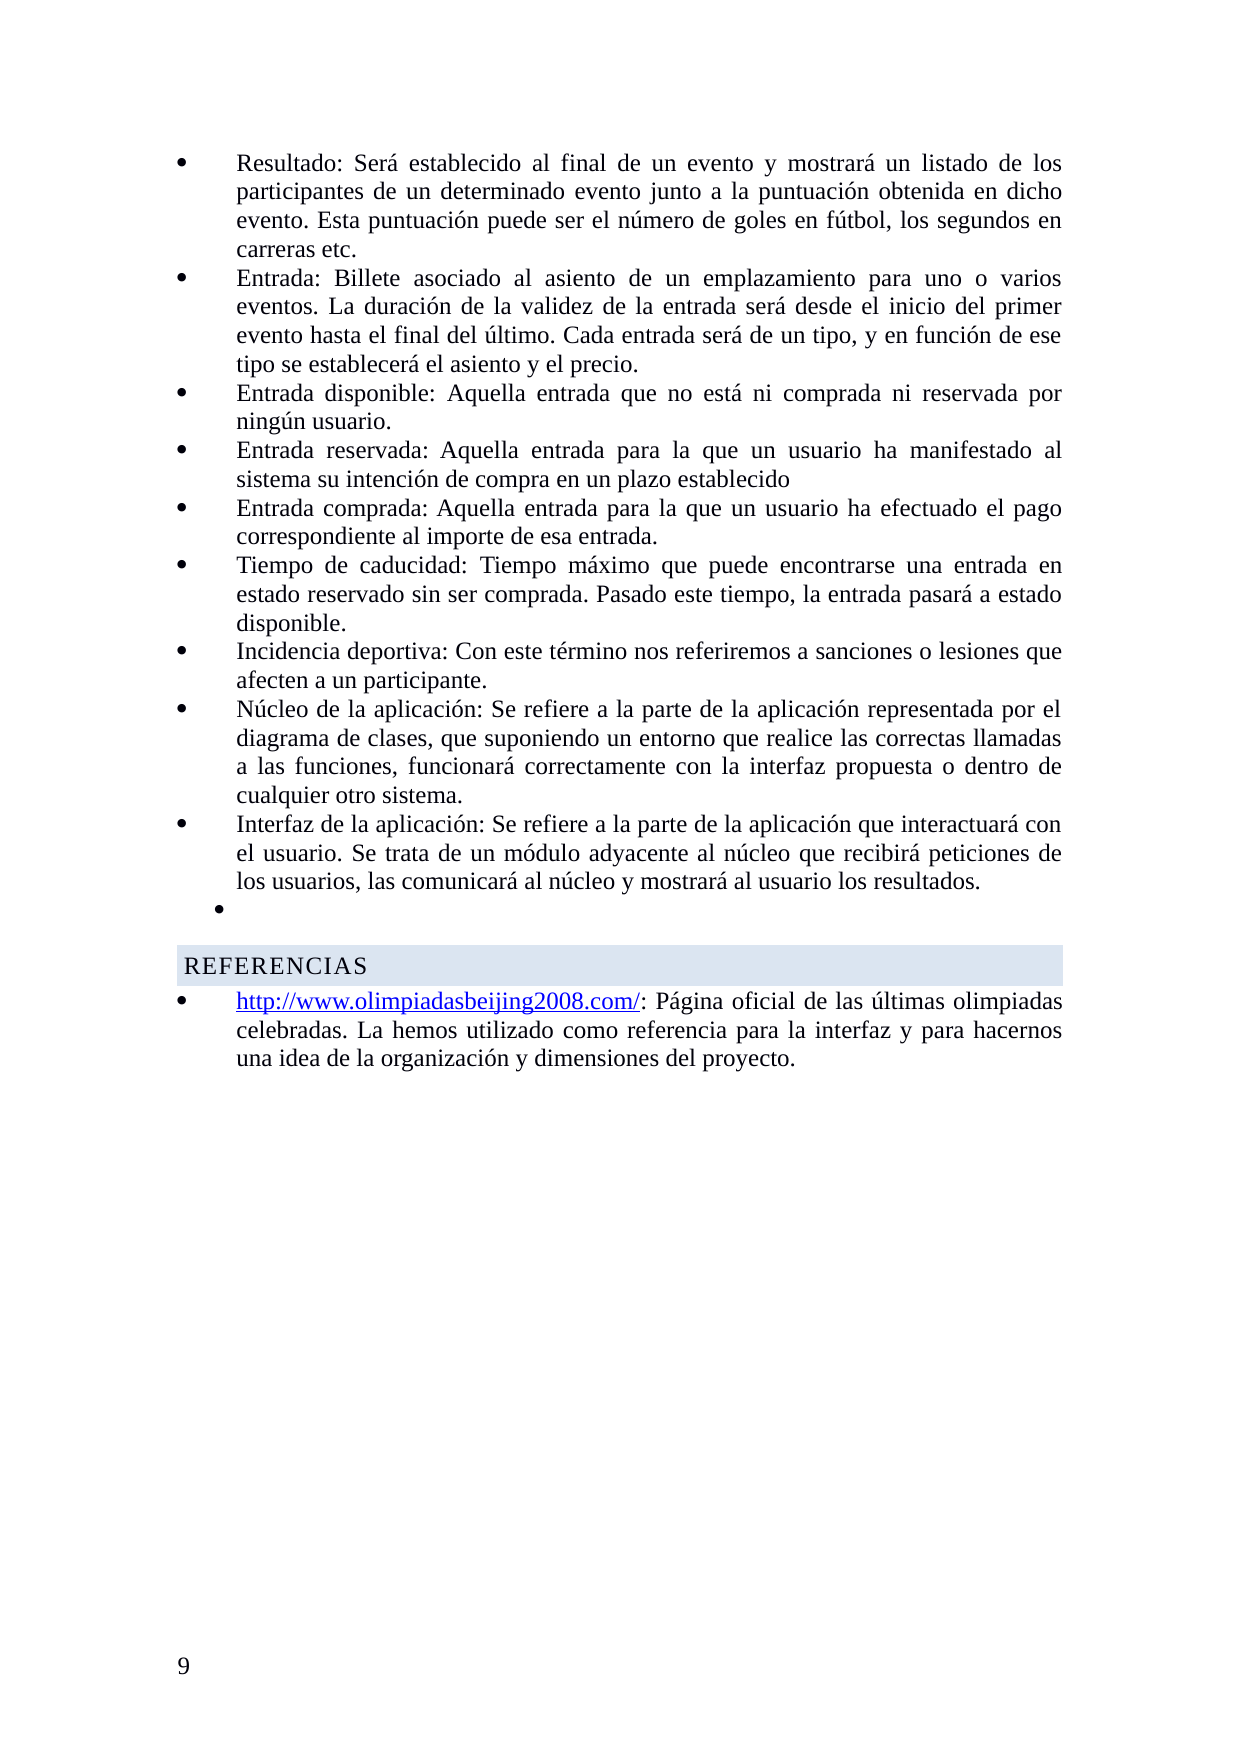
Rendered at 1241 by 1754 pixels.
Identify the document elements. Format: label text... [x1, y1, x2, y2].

list Entrada disponible: Aquella entrada que no está ni comprada ni reservada por ningún usuario. [177, 378, 1063, 435]
subtitle Referencias [184, 951, 1057, 980]
list Resultado: Será establecido al final de un evento y mostrará un listado de los participantes de un determinado evento junto a la puntuación obtenida en dicho evento. Esta puntuación puede ser el número de goles en fútbol, los segundos en carreras etc. [177, 148, 1063, 263]
list Entrada comprada: Aquella entrada para la que un usuario ha efectuado el pago correspondiente al importe de esa entrada. [177, 493, 1063, 550]
list Entrada reservada: Aquella entrada para la que un usuario ha manifestado al sistema su intención de compra en un plazo establecido [177, 435, 1063, 493]
list Incidencia deportiva: Con este término nos referiremos a sanciones o lesiones que afecten a un participante. [177, 636, 1063, 694]
list Núcleo de la aplicación: Se refiere a la parte de la aplicación representada por el diagrama de clases, que suponiendo un entorno que realice las correctas llamadas a las funciones, funcionará correctamente con la interfaz propuesta o dentro de cualquier otro sistema. [177, 694, 1063, 809]
list Interfaz de la aplicación: Se refiere a la parte de la aplicación que interactuará con el usuario. Se trata de un módulo adyacente al núcleo que recibirá peticiones de los usuarios, las comunicará al núcleo y mostrará al usuario los resultados. [177, 809, 1063, 895]
list Entrada: Billete asociado al asiento de un emplazamiento para uno o varios eventos. La duración de la validez de la entrada será desde el inicio del primer evento hasta el final del último. Cada entrada será de un tipo, y en función de ese tipo se establecerá el asiento y el precio. [177, 263, 1063, 378]
list Tiempo de caducidad: Tiempo máximo que puede encontrarse una entrada en estado reservado sin ser comprada. Pasado este tiempo, la entrada pasará a estado disponible. [177, 550, 1063, 636]
list http://www.olimpiadasbeijing2008.com/: Página oficial de las últimas olimpiadas celebradas. La hemos utilizado como referencia para la interfaz y para hacernos una idea de la organización y dimensiones del proyecto. [177, 986, 1063, 1072]
